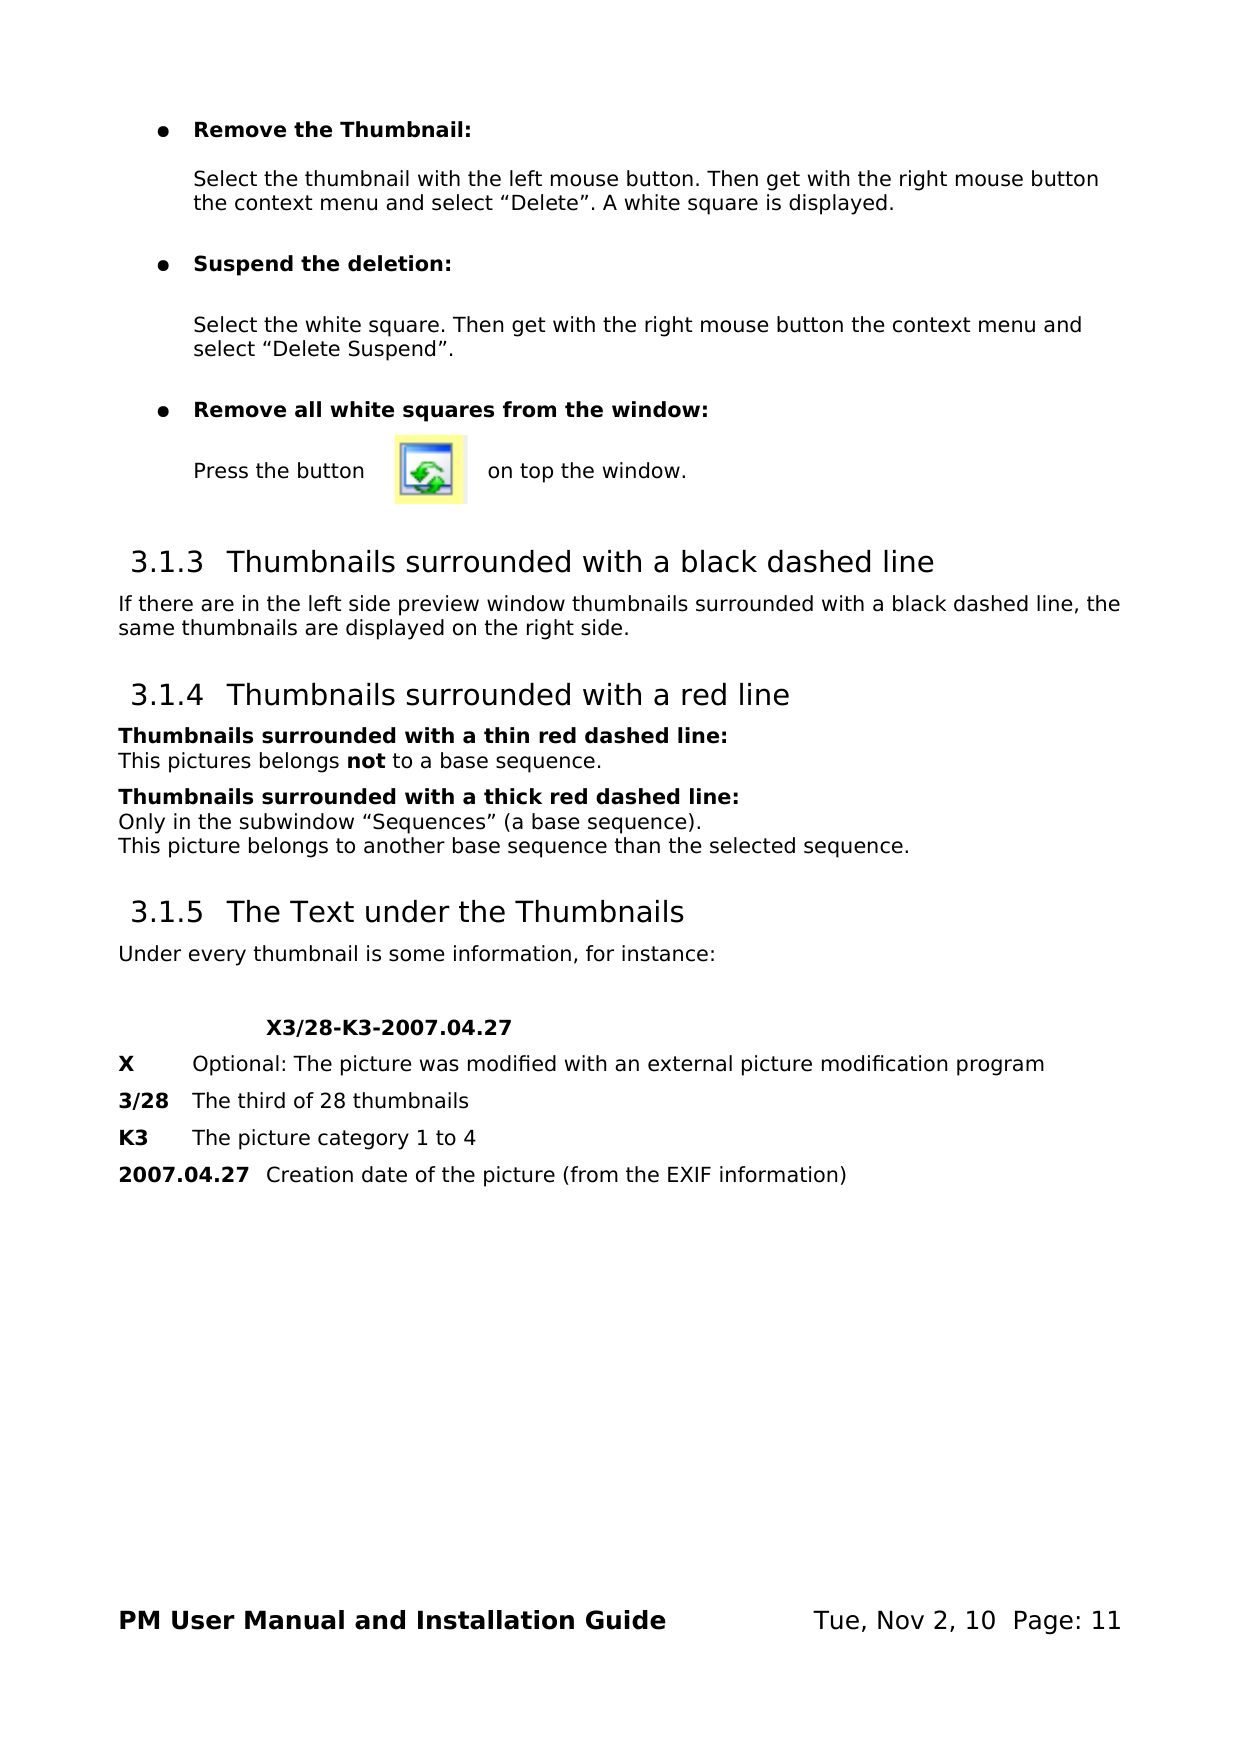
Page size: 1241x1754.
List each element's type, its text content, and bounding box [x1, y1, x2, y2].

text Under every thumbnail is some information, for instance: [118, 942, 1122, 966]
list Remove all white squares from the window: [156, 398, 1122, 447]
text Thumbnails surrounded with a thin red dashed line: This pictures belongs not to a base sequence. [118, 724, 1122, 773]
text Thumbnails surrounded with a thick red dashed line: Only in the subwindow “Sequences” (a base sequence). This picture belongs to another base sequence than the selected sequence. [118, 785, 1122, 858]
text 2007.04.27 Creation date of the picture (from the EXIF information) [118, 1163, 1122, 1187]
list Select the white square. Then get with the right mouse button the context menu and select “Delete Suspend”. [156, 313, 1122, 386]
list Press the button on top the window. [156, 459, 1122, 508]
subtitle Thumbnails surrounded with a red line [130, 678, 1122, 712]
text 3/28 The third of 28 thumbnails [118, 1089, 1122, 1113]
subtitle Thumbnails surrounded with a black dashed line [130, 545, 1122, 579]
text K3 The picture category 1 to 4 [118, 1126, 1122, 1150]
text If there are in the left side preview window thumbnails surrounded with a black dashed line, the same thumbnails are displayed on the right side. [118, 592, 1122, 640]
list Suspend the deletion: [156, 252, 1122, 301]
text X Optional: The picture was modified with an external picture modification program [118, 1052, 1122, 1077]
picture [394, 435, 468, 504]
text X3/28-K3-2007.04.27 [118, 1016, 1122, 1040]
list Remove the Thumbnail: Select the thumbnail with the left mouse button. Then get with the right mouse button the context menu and select “Delete”. A white square is displayed. [156, 118, 1122, 239]
subtitle The Text under the Thumbnails [130, 896, 1122, 930]
